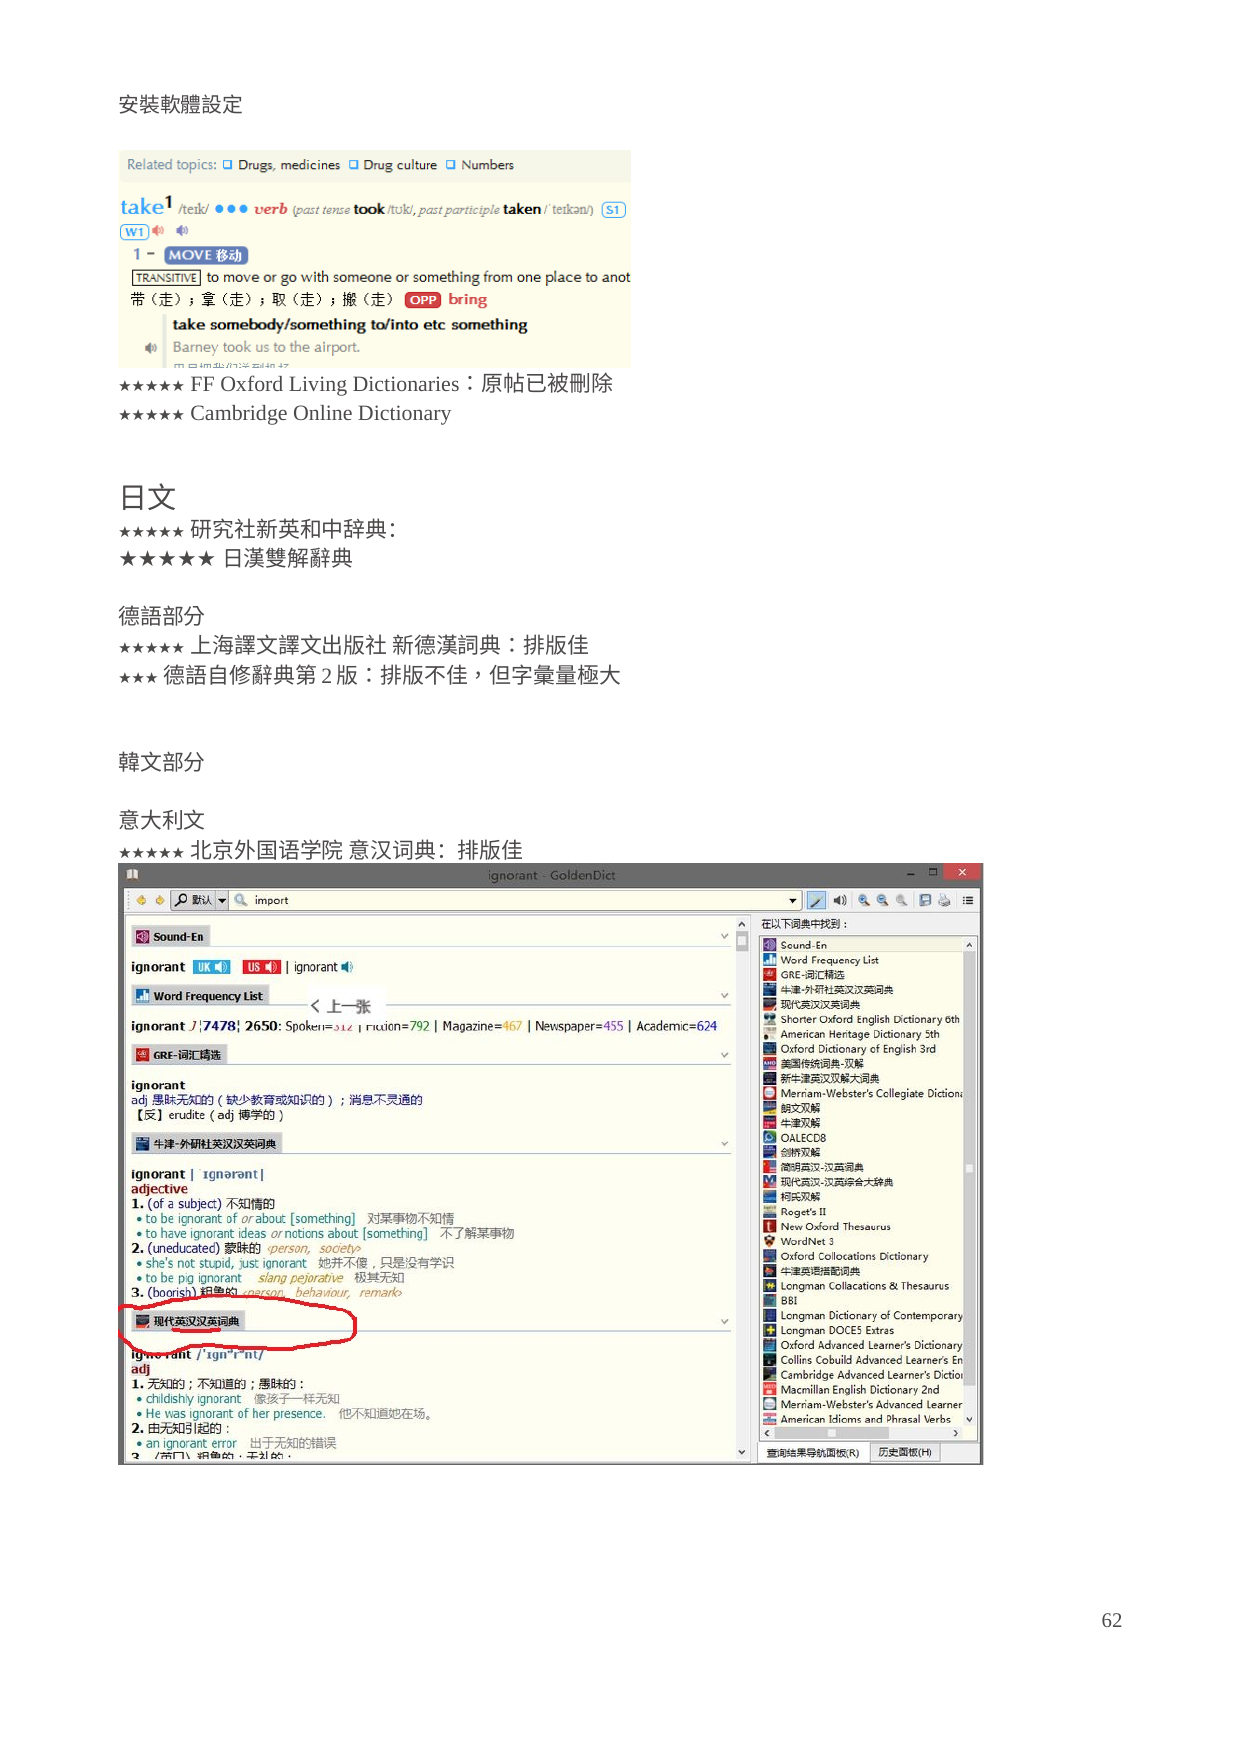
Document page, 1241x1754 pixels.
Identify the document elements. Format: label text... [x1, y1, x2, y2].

text ★★★★★ FF Oxford Living Dictionaries：原帖已被刪除 [118, 368, 1122, 397]
text ★★★★★ Cambridge Online Dictionary [118, 397, 1122, 426]
text ★★★★★ 日漢雙解辭典 [118, 543, 1122, 572]
text ★★★★★ 上海譯文譯文出版社 新德漢詞典：排版佳 [118, 631, 1122, 660]
text 韓文部分 [118, 747, 1122, 776]
text 日文 [118, 485, 1122, 514]
text ★★★★★ 北京外国语学院 意汉词典：排版佳 [118, 835, 1122, 864]
text 意大利文 [118, 806, 1122, 835]
text ★★★ 德語自修辭典第2版：排版不佳，但字彙量極大 [118, 660, 1122, 689]
text 德語部分 [118, 601, 1122, 631]
text ★★★★★ 研究社新英和中辞典： [118, 514, 1122, 543]
